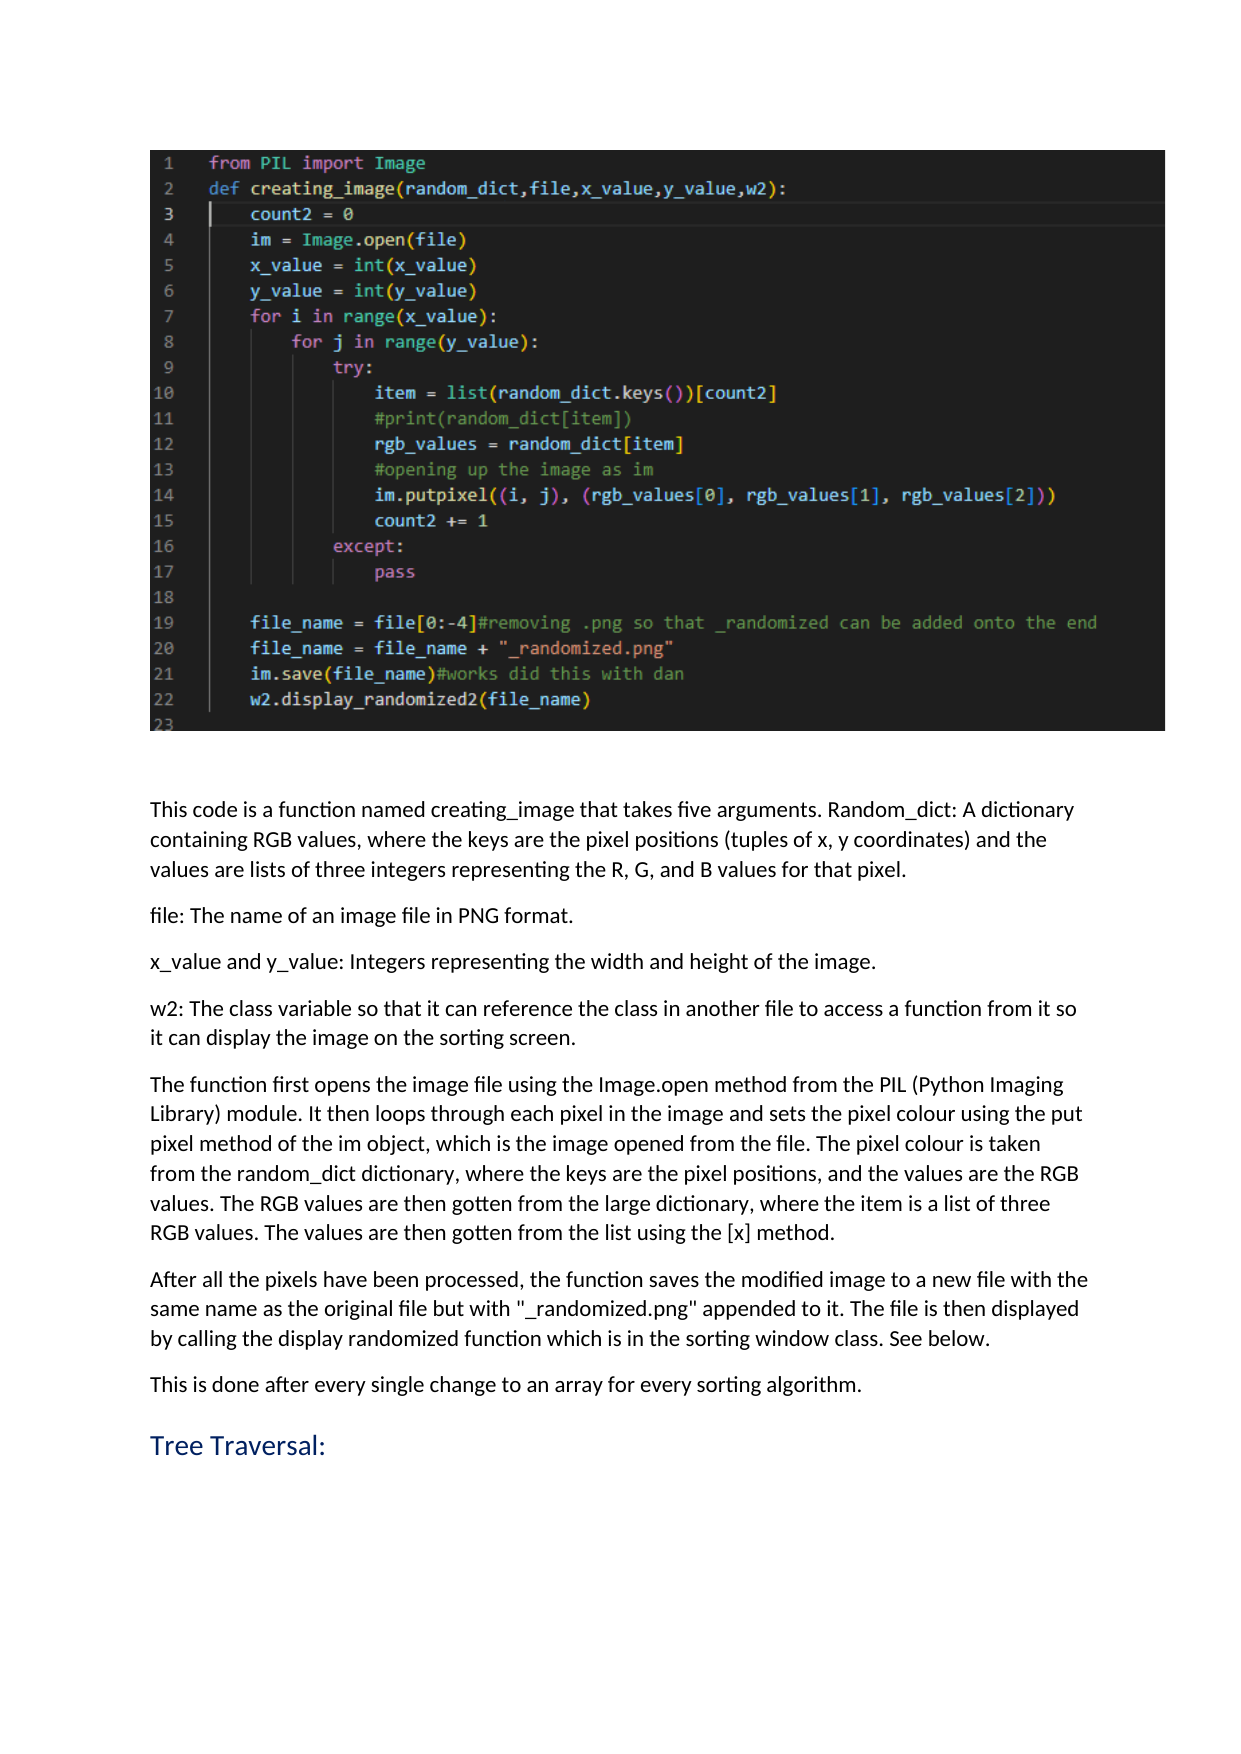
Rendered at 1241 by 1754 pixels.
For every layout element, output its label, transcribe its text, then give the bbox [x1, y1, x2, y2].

text This code is a function named creating_image that takes five arguments. Random_dict: A dictionary containing RGB values, where the keys are the pixel positions (tuples of x, y coordinates) and the values are lists of three integers representing the R, G, and B values for that pixel. [150, 795, 1090, 883]
text x_value and y_value: Integers representing the width and height of the image. [150, 947, 1090, 976]
text This is done after every single change to an array for every sorting algorithm. [150, 1370, 1090, 1398]
text file: The name of an image file in PNG format. [150, 901, 1090, 929]
text w2: The class variable so that it can reference the class in another file to access a function from it so it can display the image on the sorting screen. [150, 994, 1090, 1052]
text The function first opens the image file using the Image.open method from the PIL (Python Imaging Library) module. It then loops through each pixel in the image and sets the pixel colour using the put pixel method of the im object, which is the image opened from the file. The pixel colour is taken from the random_dict dictionary, where the keys are the pixel positions, and the values are the RGB values. The RGB values are then gotten from the large dictionary, where the item is a list of three RGB values. The values are then gotten from the list using the [x] method. [150, 1070, 1090, 1246]
text After all the pixels have been processed, the function saves the modified image to a new file with the same name as the original file but with "_randomized.png" appended to it. The file is then displayed by calling the display randomized function which is in the sorting window class. See below. [150, 1265, 1090, 1352]
subtitle Tree Traversal: [150, 1427, 1090, 1463]
